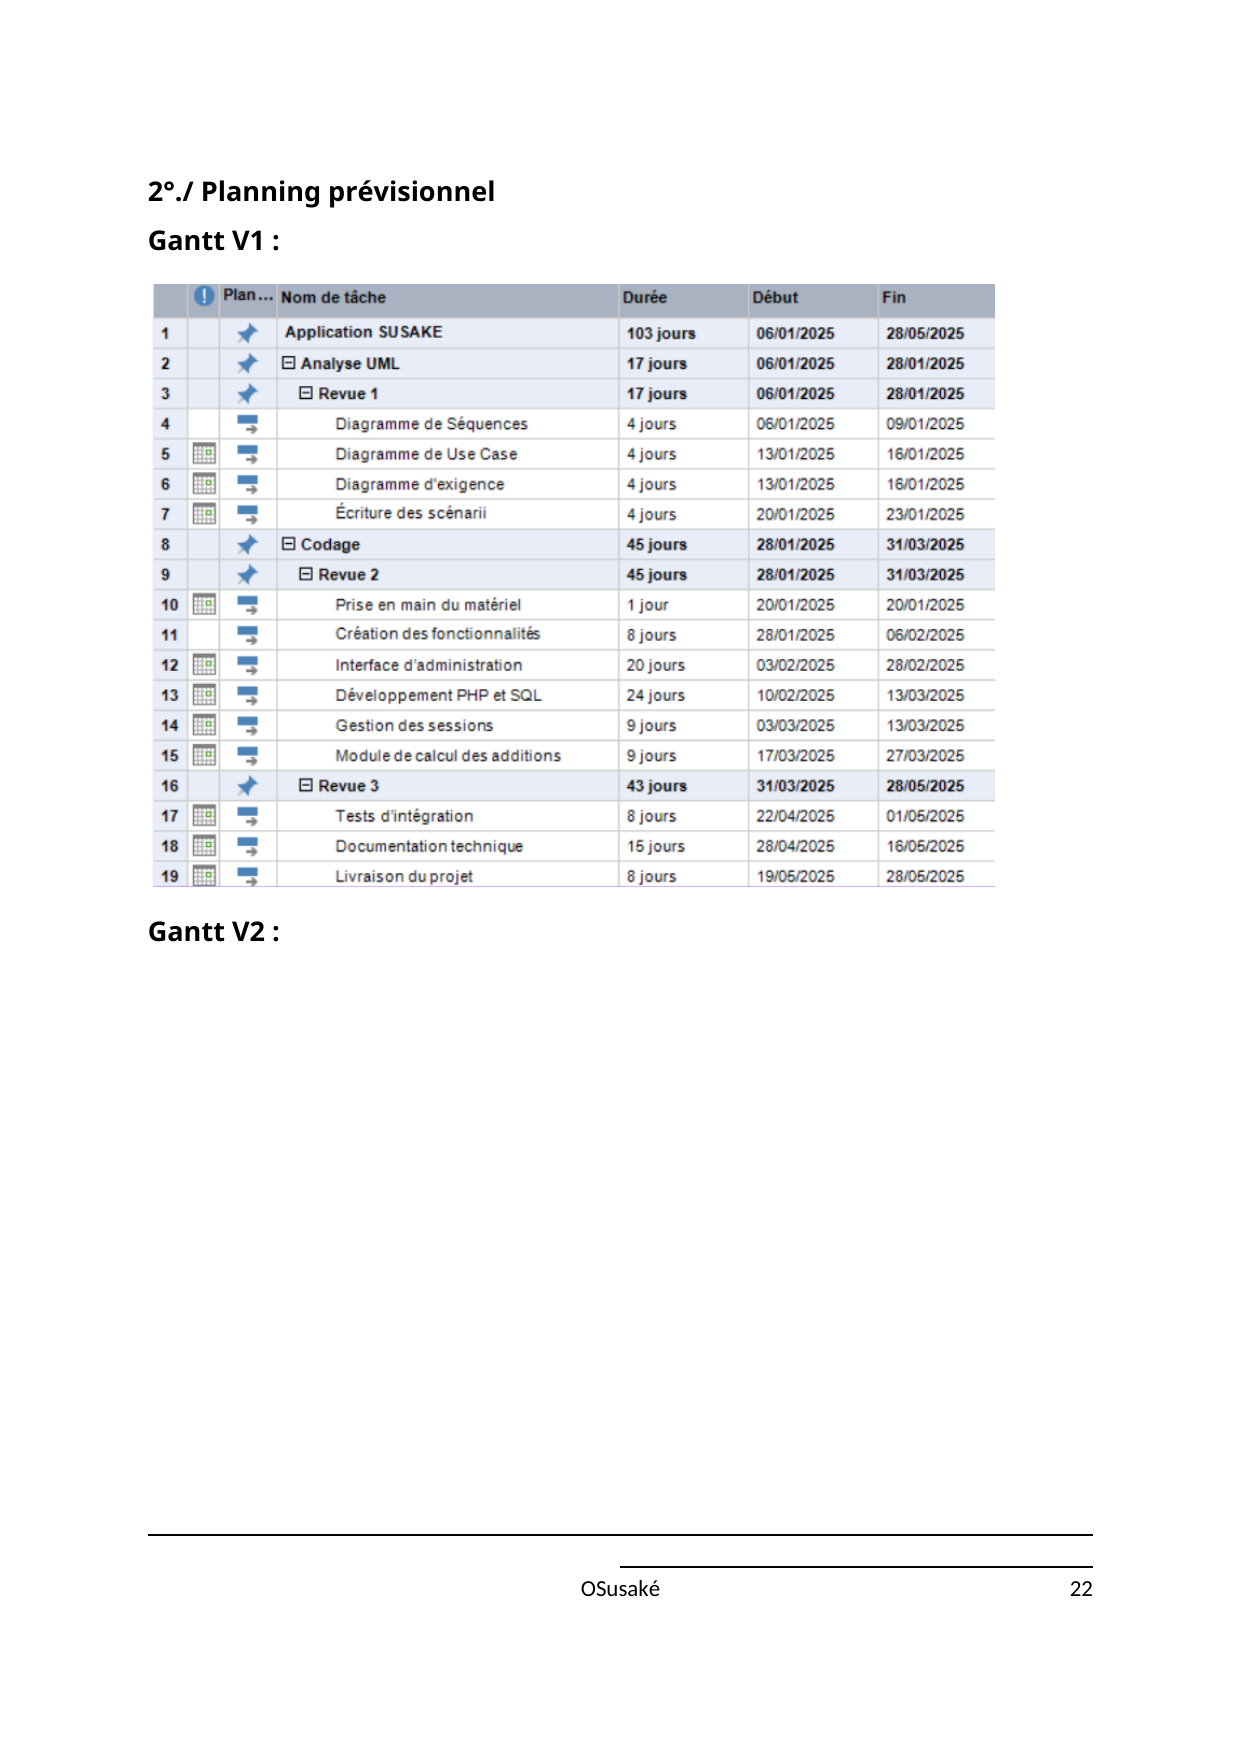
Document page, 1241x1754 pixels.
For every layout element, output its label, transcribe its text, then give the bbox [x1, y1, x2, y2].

subtitle 2°./ Planning prévisionnel [148, 173, 1093, 209]
text Gantt V2 : [148, 912, 1093, 949]
text Gantt V1 : [148, 221, 1093, 258]
picture [152, 284, 995, 887]
